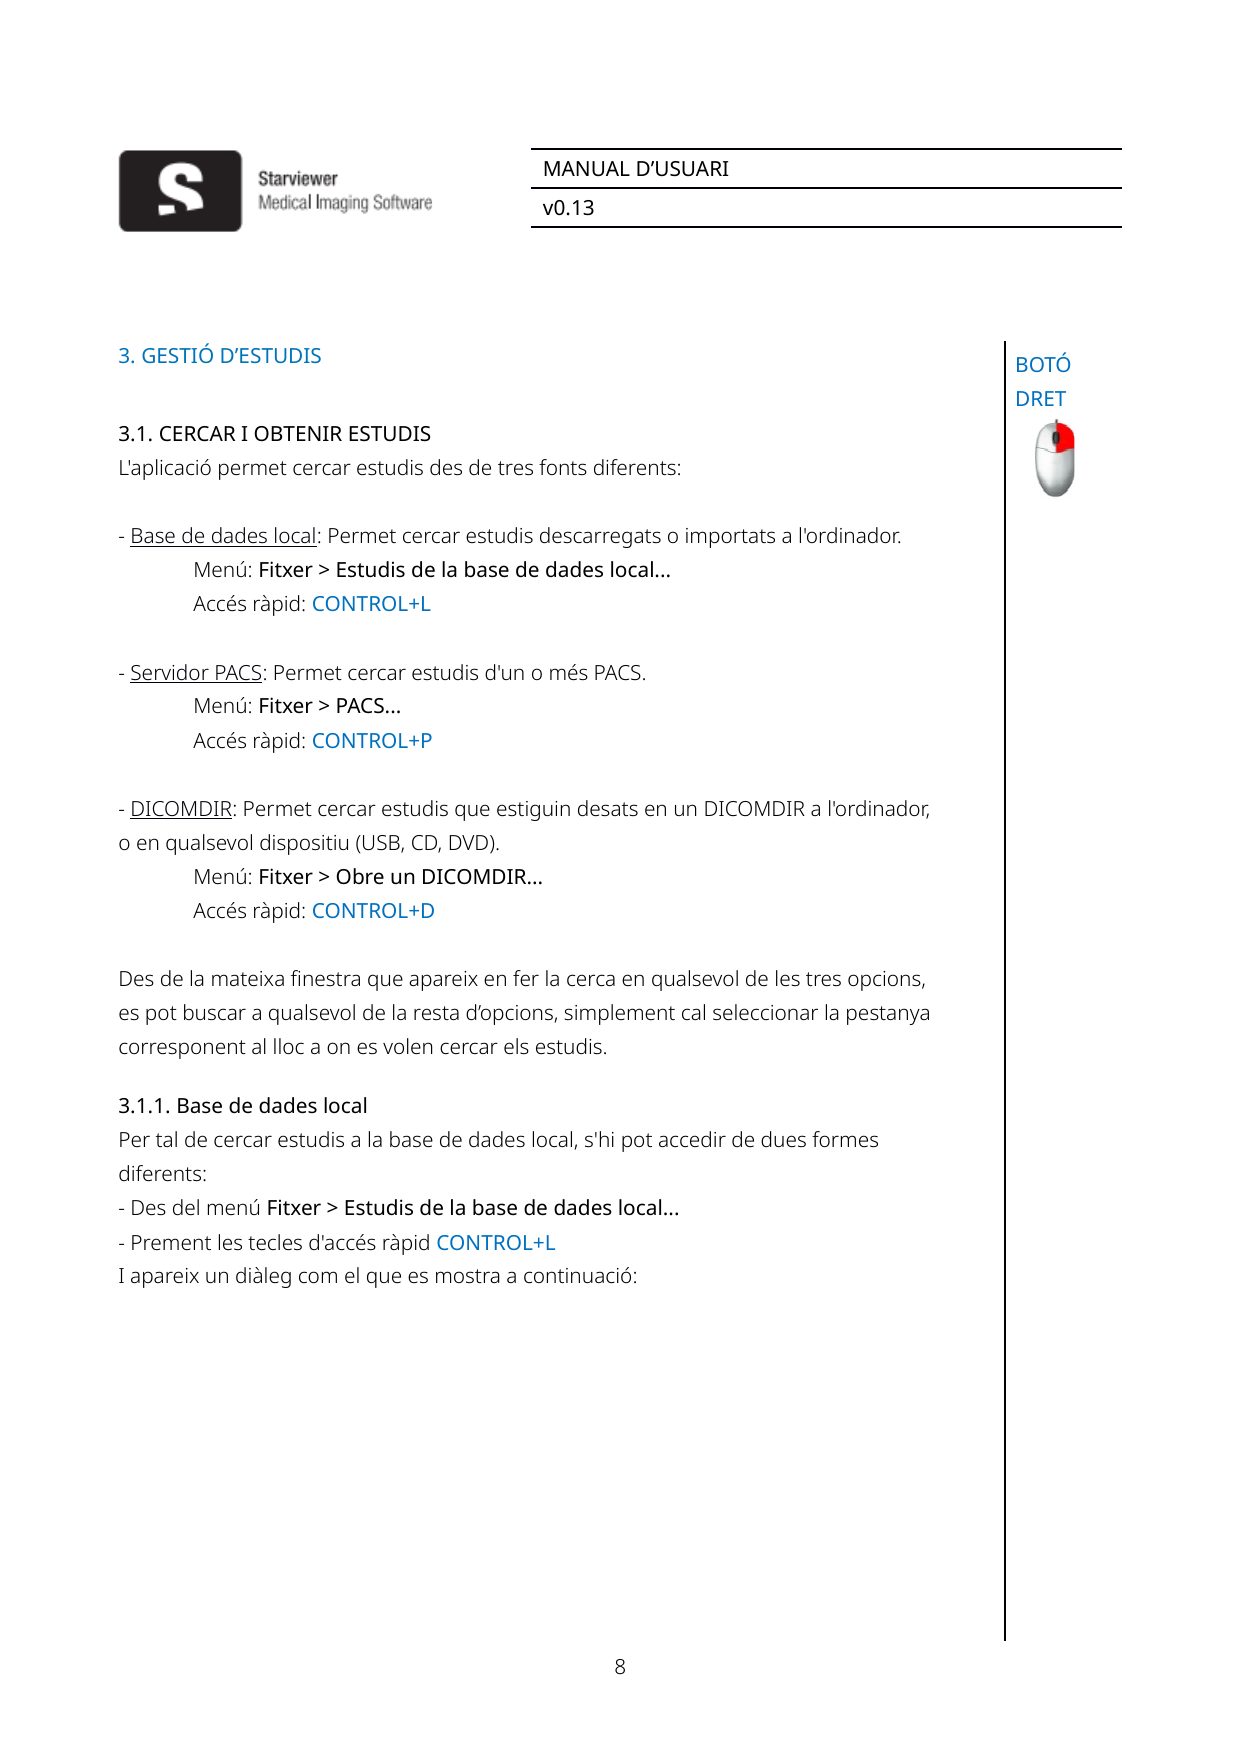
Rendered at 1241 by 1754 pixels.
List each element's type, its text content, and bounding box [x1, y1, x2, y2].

text Menú: Fitxer > Obre un DICOMDIR... [118, 862, 1004, 890]
subtitle Base de dades local [118, 1091, 1004, 1120]
picture [1046, 418, 1078, 499]
subtitle Cercar i obtenir estudis [118, 419, 1004, 448]
text Menú: Fitxer > PACS... [118, 692, 1004, 720]
text Botó dret [1015, 350, 1113, 413]
text - Des del menú Fitxer > Estudis de la base de dades local... [118, 1193, 1004, 1222]
text Per tal de cercar estudis a la base de dades local, s'hi pot accedir de dues formes diferents: [118, 1125, 1004, 1188]
text Menú: Fitxer > Estudis de la base de dades local... [118, 555, 1004, 584]
text - Servidor PACS: Permet cercar estudis d'un o més PACS. [118, 658, 1004, 686]
text - Base de dades local: Permet cercar estudis descarregats o importats a l'ordinador. [118, 521, 1004, 550]
text L'aplicació permet cercar estudis des de tres fonts diferents: [118, 453, 1004, 482]
text - Prement les tecles d'accés ràpid CONTROL+L [118, 1228, 1004, 1256]
text - DICOMDIR: Permet cercar estudis que estiguin desats en un DICOMDIR a l'ordinador, o en qualsevol dispositiu (USB, CD, DVD). [118, 794, 1004, 856]
text Des de la mateixa finestra que apareix en fer la cerca en qualsevol de les tres opcions, es pot buscar a qualsevol de la resta d’opcions, simplement cal seleccionar la pestanya corresponent al lloc a on es volen cercar els estudis. [118, 964, 1004, 1061]
text Accés ràpid: CONTROL+P [118, 726, 1004, 754]
text Accés ràpid: CONTROL+L [118, 589, 1004, 618]
subtitle Gestió d’estudis [118, 341, 1004, 370]
text Accés ràpid: CONTROL+D [118, 896, 1004, 924]
text I apareix un diàleg com el que es mostra a continuació: [118, 1262, 1004, 1290]
